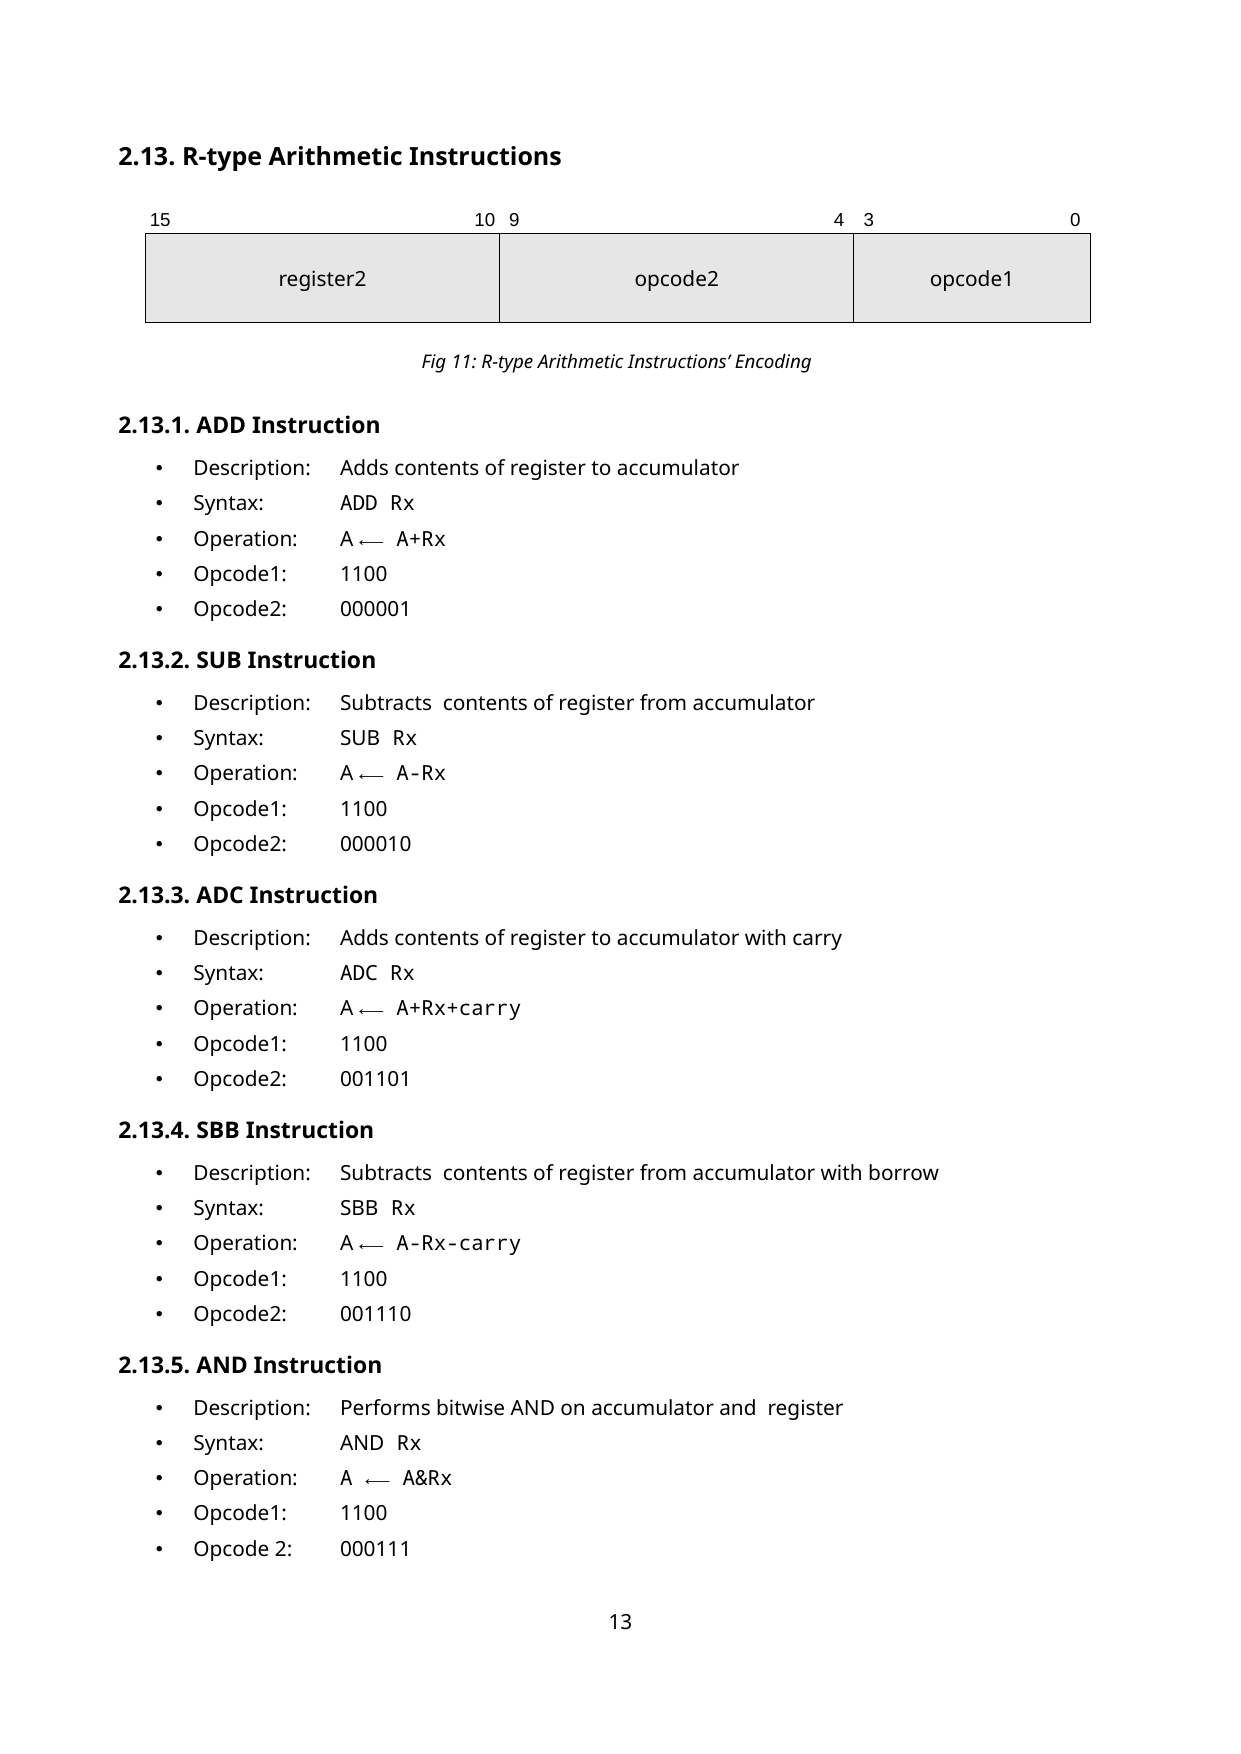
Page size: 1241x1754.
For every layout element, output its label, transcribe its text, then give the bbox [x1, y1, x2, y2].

list Syntax: ADD Rx [156, 488, 1122, 517]
list Syntax: SUB Rx [156, 723, 1122, 752]
list Opcode1: 1100 [156, 1264, 1122, 1292]
list Operation: A ⟵ A&Rx [156, 1463, 1122, 1492]
list Opcode1: 1100 [156, 559, 1122, 587]
list Operation: A ⟵ A+Rx [156, 524, 1122, 552]
list Opcode1: 1100 [156, 1498, 1122, 1527]
subtitle AND Instruction [118, 1349, 1122, 1380]
subtitle R-type Arithmetic Instructions [118, 139, 1122, 173]
list Description: Adds contents of register to accumulator [156, 453, 1122, 481]
text [145, 224, 1090, 233]
list Syntax: AND Rx [156, 1428, 1122, 1456]
list Operation: A ⟵ A+Rx+carry [156, 993, 1122, 1022]
list Opcode2: 000010 [156, 829, 1122, 858]
list Opcode2: 001101 [156, 1064, 1122, 1092]
list Opcode1: 1100 [156, 1029, 1122, 1057]
list Description: Performs bitwise AND on accumulator and register [156, 1393, 1122, 1421]
list Description: Adds contents of register to accumulator with carry [156, 923, 1122, 951]
list Operation: A ⟵ A-Rx-carry [156, 1228, 1122, 1257]
text Fig 11: R-type Arithmetic Instructions’ Encoding [145, 323, 1090, 374]
list Operation: A ⟵ A-Rx [156, 758, 1122, 787]
list Syntax: SBB Rx [156, 1193, 1122, 1221]
subtitle SUB Instruction [118, 644, 1122, 675]
list Syntax: ADC Rx [156, 958, 1122, 987]
subtitle ADD Instruction [118, 188, 1122, 441]
subtitle SBB Instruction [118, 1114, 1122, 1145]
list Opcode 2: 000111 [156, 1534, 1122, 1562]
list Description: Subtracts contents of register from accumulator [156, 688, 1122, 716]
subtitle ADC Instruction [118, 879, 1122, 910]
list Opcode2: 000001 [156, 594, 1122, 623]
list Opcode1: 1100 [156, 794, 1122, 822]
list Description: Subtracts contents of register from accumulator with borrow [156, 1158, 1122, 1186]
list Opcode2: 001110 [156, 1299, 1122, 1327]
